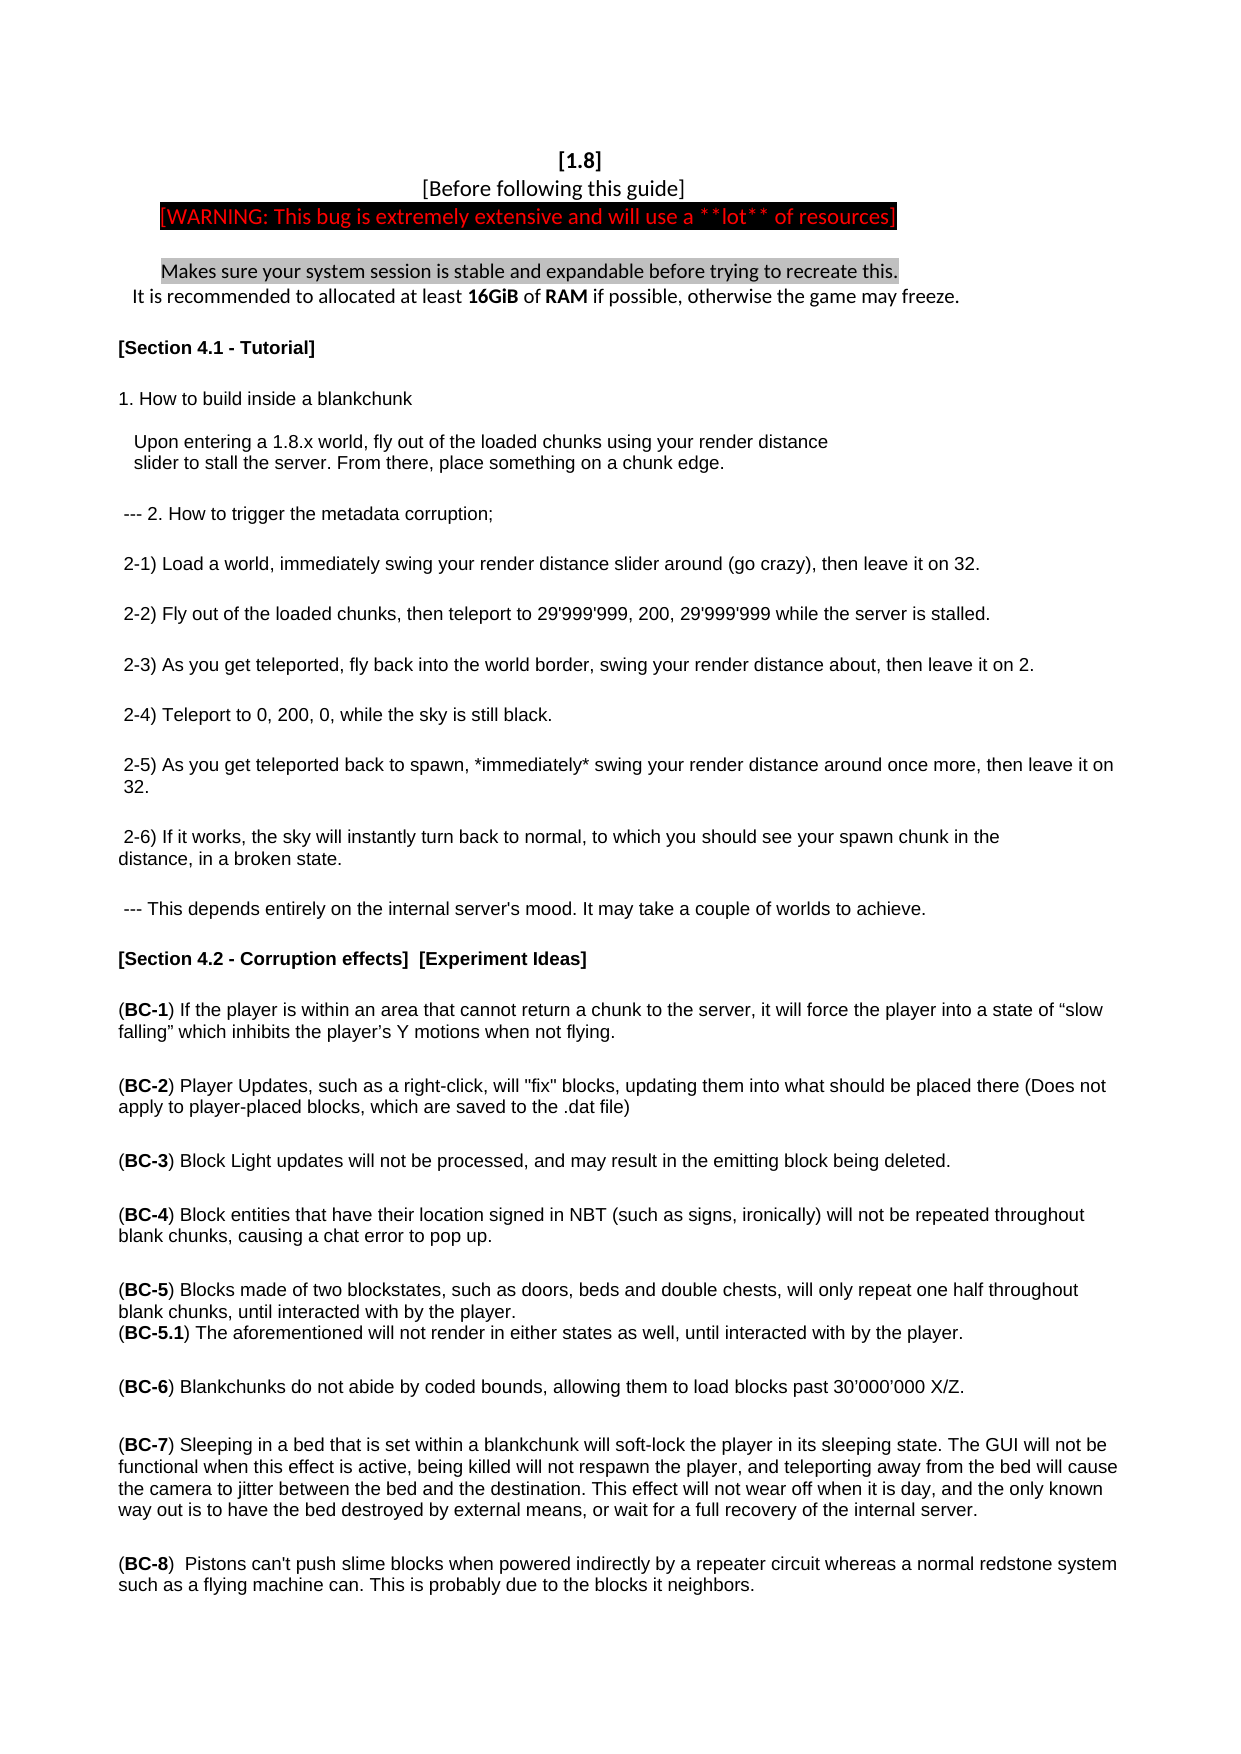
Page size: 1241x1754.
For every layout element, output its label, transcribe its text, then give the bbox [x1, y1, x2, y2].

text 1. How to build inside a blankchunk Upon entering a 1.8.x world, fly out of the loaded chunks using your render distance slider to stall the server. From there, place something on a chunk edge. [118, 387, 854, 474]
text (BC-8) Pistons can't push slime blocks when powered indirectly by a repeater circuit whereas a normal redstone system such as a flying machine can. This is probably due to the blocks it neighbors. [118, 1553, 1122, 1596]
text --- This depends entirely on the internal server's mood. It may take a couple of worlds to achieve. [123, 898, 1124, 919]
text 2-6) If it works, the sky will instantly turn back to normal, to which you should see your spawn chunk in the distance, in a broken state. [118, 826, 1057, 869]
text (BC-7) Sleeping in a bed that is set within a blankchunk will soft-lock the player in its sleeping state. The GUI will not be functional when this effect is active, being killed will not respawn the player, and teleporting away from the bed will cause the camera to jitter between the bed and the destination. This effect will not wear off when it is day, and the only known way out is to have the bed destroyed by external means, or wait for a full recovery of the internal server. [118, 1434, 1122, 1548]
text (BC-3) Block Light updates will not be processed, and may result in the emitting block being deleted. [118, 1150, 1122, 1199]
text (BC-6) Blankchunks do not abide by coded bounds, allowing them to load blocks past 30’000’000 X/Z. [118, 1376, 1122, 1398]
text 2-5) As you get teleported back to spawn, *immediately* swing your render distance around once more, then leave it on 32. [123, 754, 1124, 797]
text [Section 4.2 - Corruption effects] [Experiment Ideas] [118, 947, 1122, 969]
text 2-1) Load a world, immediately swing your render distance slider around (go crazy), then leave it on 32. [123, 553, 1124, 574]
text 2-2) Fly out of the loaded chunks, then teleport to 29'999'999, 200, 29'999'999 while the server is stalled. [123, 603, 1124, 625]
text 2-3) As you get teleported, fly back into the world border, swing your render distance about, then leave it on 2. [123, 653, 1124, 675]
text (BC-4) Block entities that have their location signed in NBT (such as signs, ironically) will not be repeated throughout blank chunks, causing a chat error to pop up. [118, 1204, 1122, 1275]
text [1.8] [Before following this guide] [WARNING: This bug is extremely extensive and will use a **lot** of resources] Makes sure your system session is stable and expandable before trying to recreate this. It is recommended to allocated at least 16GiB of RAM if possible, otherwise the game may freeze. [Section 4.1 - Tutorial] [118, 118, 1124, 359]
text (BC-5) Blocks made of two blockstates, such as doors, beds and double chests, will only repeat one half throughout blank chunks, until interacted with by the player. (BC-5.1) The aforementioned will not render in either states as well, until interacted with by the player. [118, 1279, 1122, 1372]
text (BC-1) If the player is within an area that cannot return a chunk to the server, it will force the player into a state of “slow falling” which inhibits the player’s Y motions when not flying. [118, 999, 1122, 1070]
text --- 2. How to trigger the metadata corruption; [123, 502, 1124, 524]
text (BC-2) Player Updates, such as a right-click, will "fix" blocks, updating them into what should be placed there (Does not apply to player-placed blocks, which are saved to the .dat file) [118, 1074, 1122, 1146]
text 2-4) Teleport to 0, 200, 0, while the sky is still black. [123, 704, 1124, 725]
